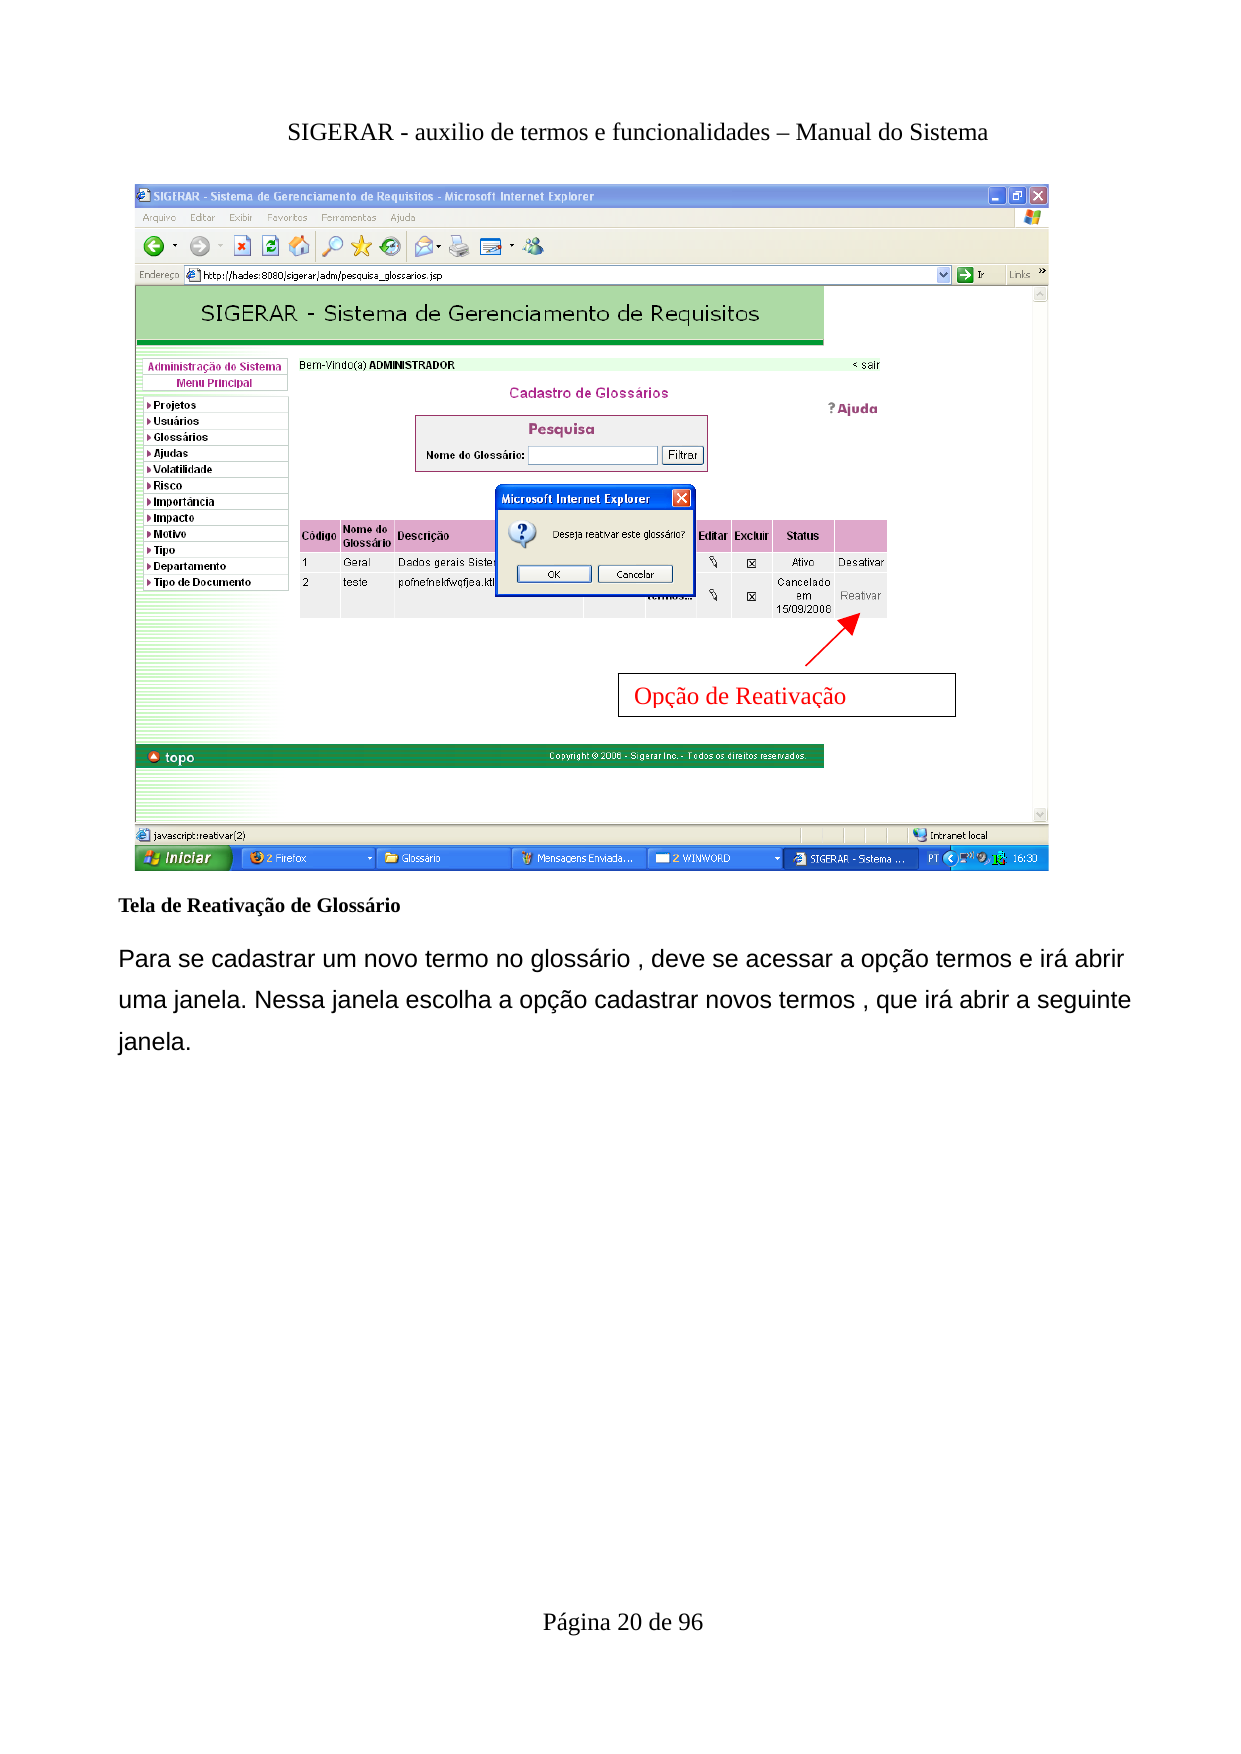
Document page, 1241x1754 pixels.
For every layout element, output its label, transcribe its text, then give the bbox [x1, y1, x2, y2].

text Para se cadastrar um novo termo no glossário , deve se acessar a opção termos e irá abrir uma janela. Nessa janela escolha a opção cadastrar novos termos , que irá abrir a seguinte janela. [118, 944, 1134, 1056]
picture [134, 184, 1049, 871]
text Tela de Reativação de Glossário [118, 894, 1134, 917]
text Opção de Reativação [634, 682, 940, 708]
